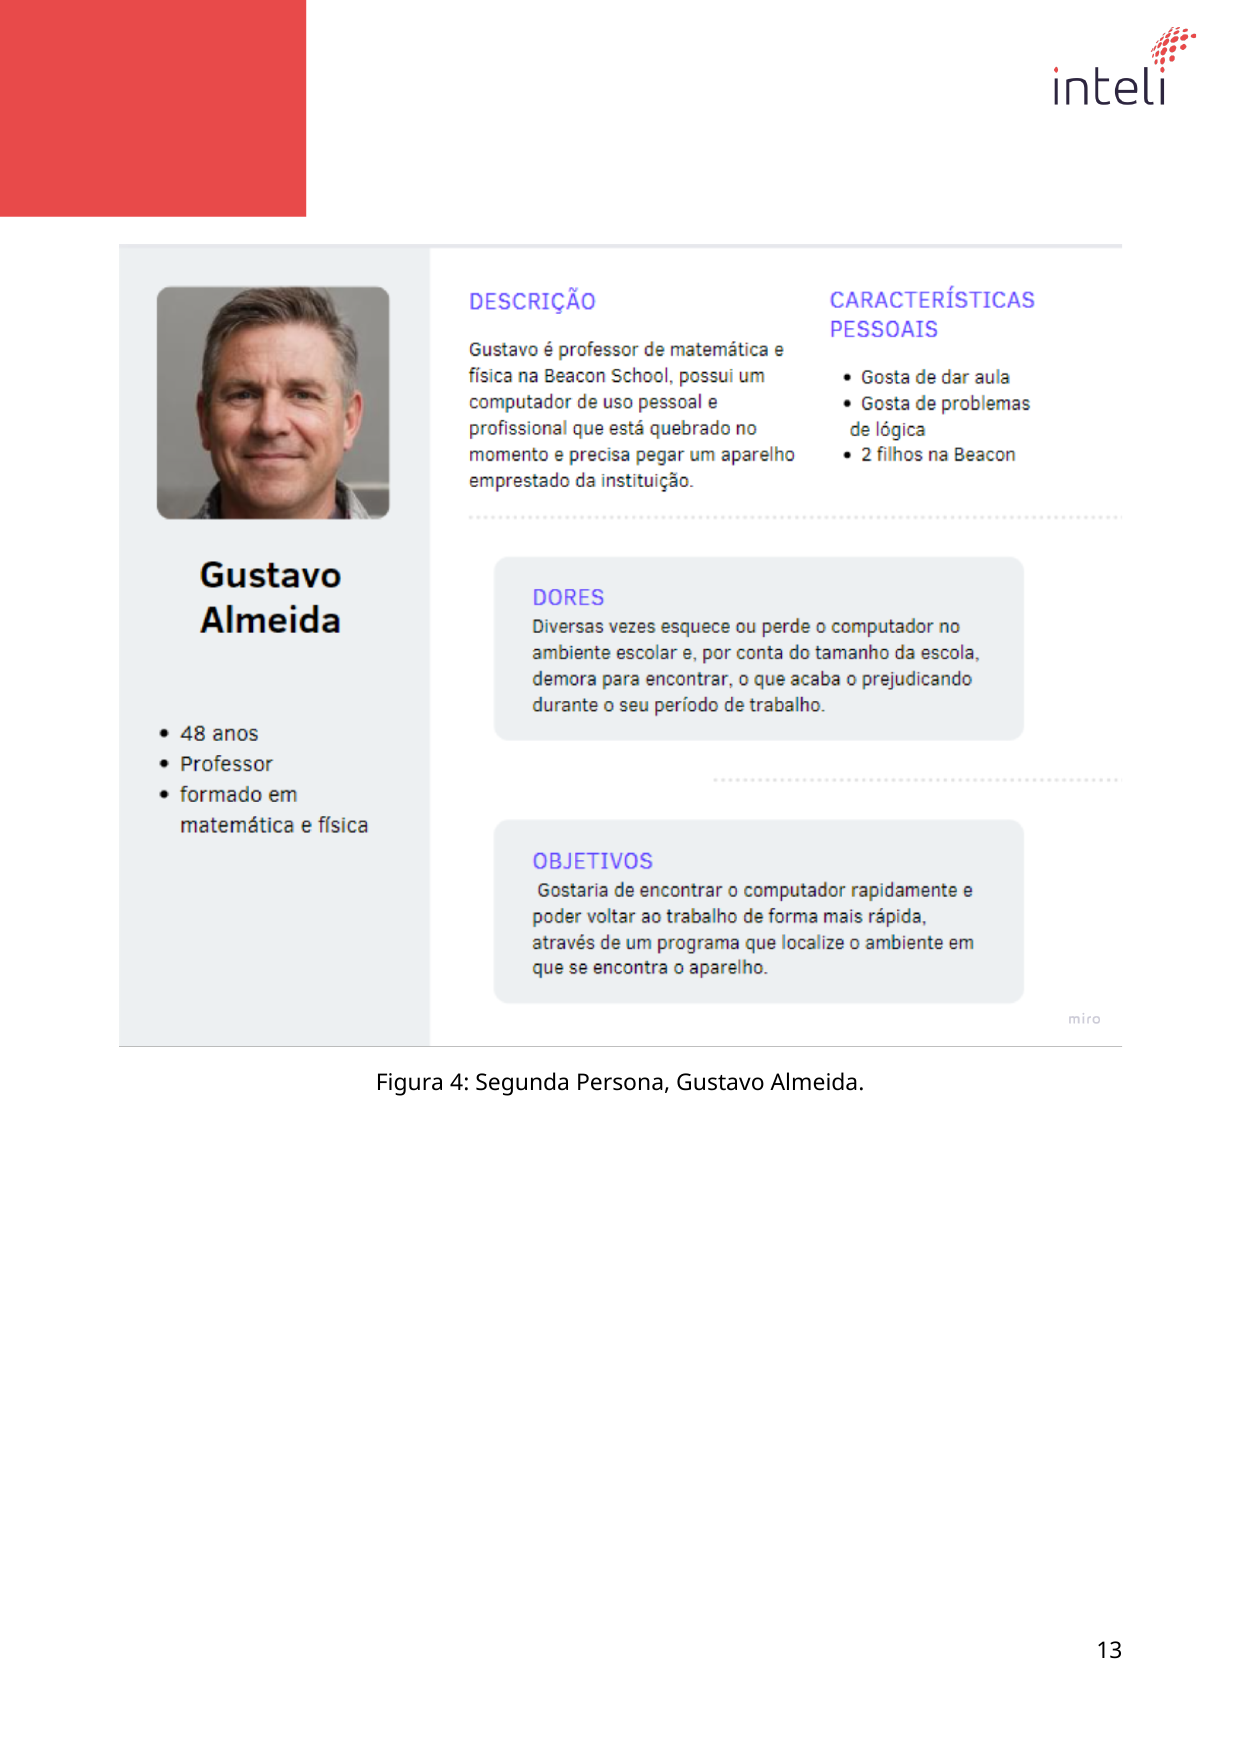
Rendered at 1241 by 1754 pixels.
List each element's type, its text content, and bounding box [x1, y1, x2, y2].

text Figura 4: Segunda Persona, Gustavo Almeida. [118, 1066, 1122, 1097]
picture [1054, 27, 1197, 105]
picture [118, 244, 1123, 1047]
picture [0, 0, 307, 217]
